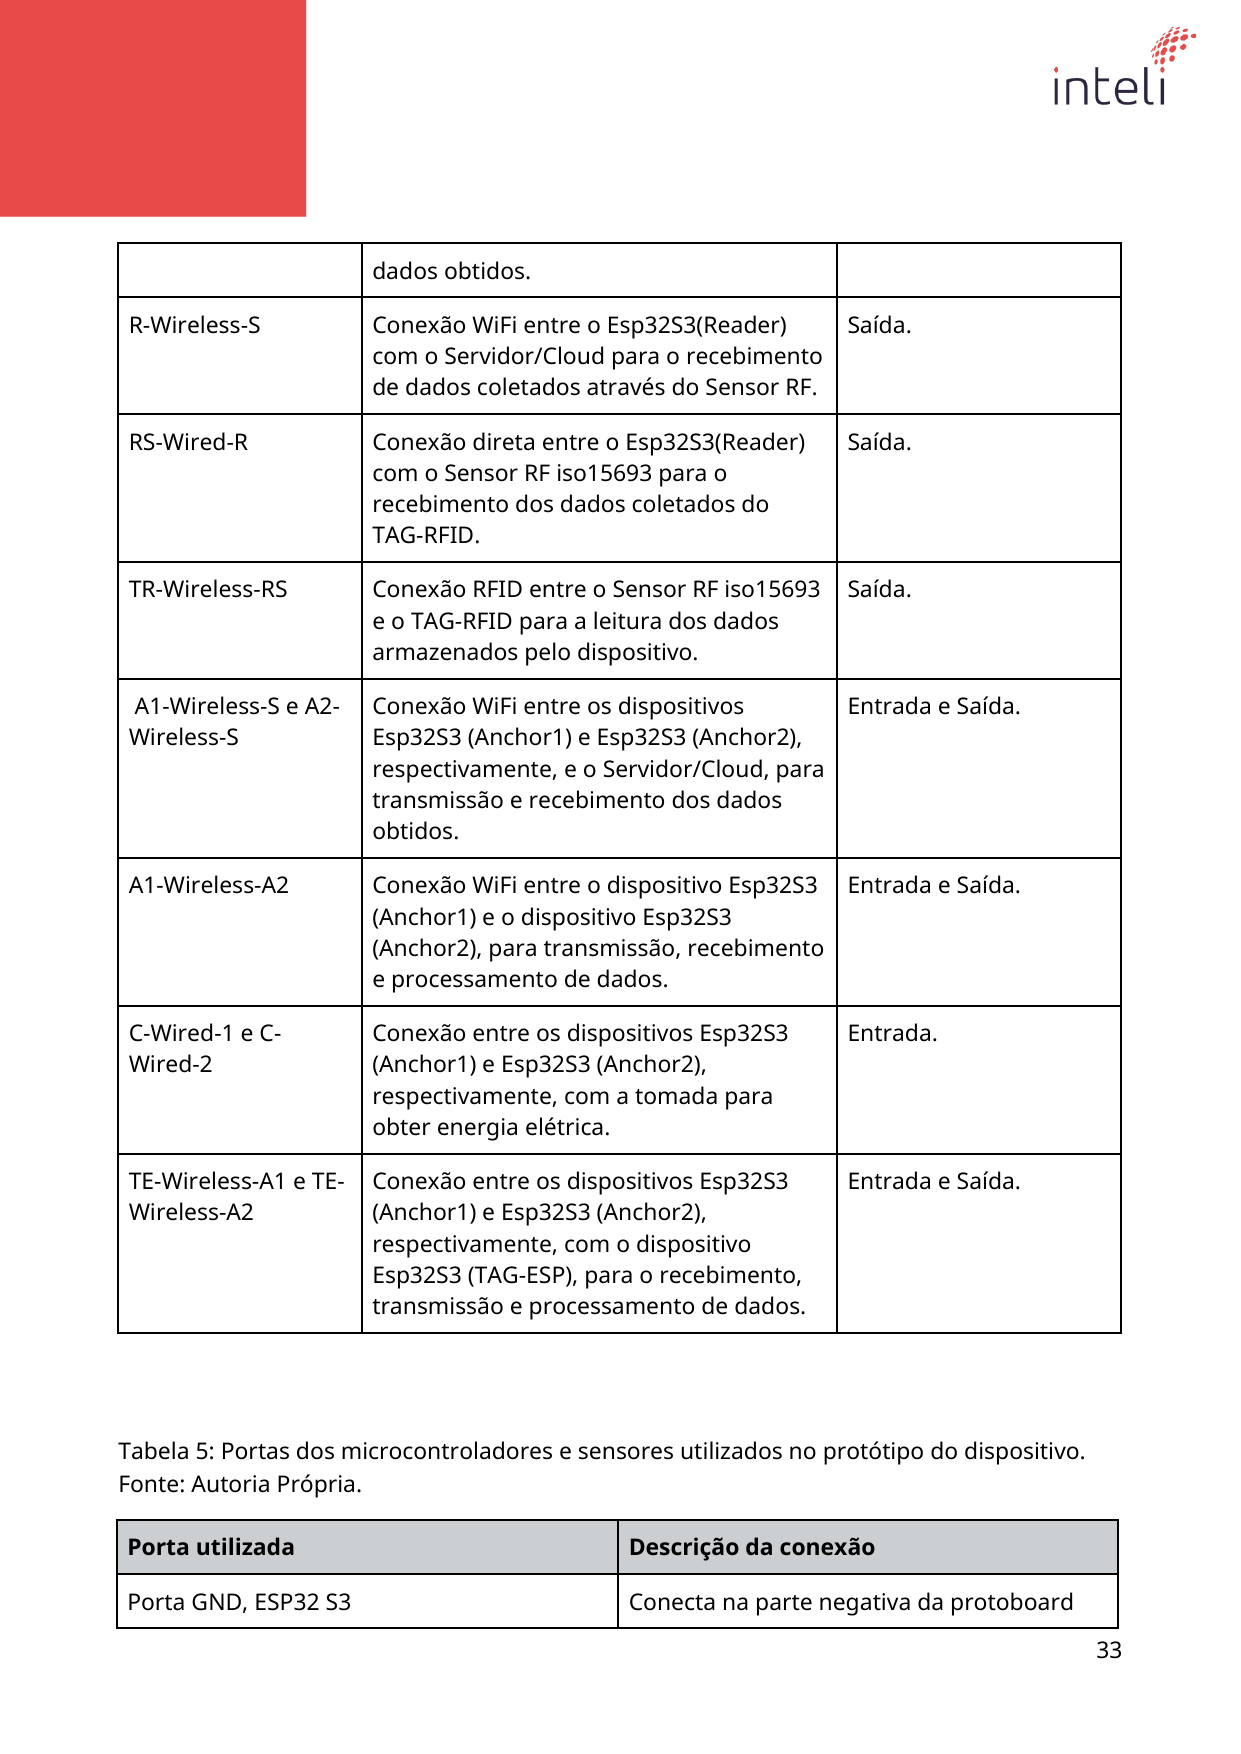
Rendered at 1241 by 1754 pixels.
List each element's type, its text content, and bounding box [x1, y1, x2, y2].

table_cell A1-Wireless-A2 [119, 859, 361, 1004]
table_cell Conexão WiFi entre os dispositivos Esp32S3 (Anchor1) e Esp32S3 (Anchor2), respectivamente, e o Servidor/Cloud, para transmissão e recebimento dos dados obtidos. [363, 680, 836, 857]
text Tabela 5: Portas dos microcontroladores e sensores utilizados no protótipo do dispositivo. Fonte: Autoria Própria. [118, 1434, 1122, 1499]
table_cell TE-Wireless-A1 e TE-Wireless-A2 [119, 1155, 361, 1332]
table_cell A1-Wireless-S e A2-Wireless-S [119, 680, 361, 857]
table_cell Conexão WiFi entre o Esp32S3(Reader) com o Servidor/Cloud para o recebimento de dados coletados através do Sensor RF. [363, 298, 836, 413]
table_cell Conexão WiFi entre o dispositivo Esp32S3 (Anchor1) e o dispositivo Esp32S3 (Anchor2), para transmissão, recebimento e processamento de dados. [363, 859, 836, 1004]
table_cell [838, 244, 1120, 296]
table_cell RS-Wired-R [119, 415, 361, 561]
table_cell Entrada e Saída. [838, 859, 1120, 1004]
table_cell R-Wireless-S [119, 298, 361, 413]
table_cell Saída. [838, 563, 1120, 677]
table_header Descrição da conexão [619, 1521, 1117, 1573]
picture [0, 0, 307, 217]
table_cell [119, 244, 361, 296]
table_cell Conexão entre os dispositivos Esp32S3 (Anchor1) e Esp32S3 (Anchor2), respectivamente, com o dispositivo Esp32S3 (TAG-ESP), para o recebimento, transmissão e processamento de dados. [363, 1155, 836, 1332]
picture [1054, 27, 1197, 105]
table_header Porta utilizada [118, 1521, 617, 1573]
table_cell Conecta na parte negativa da protoboard [619, 1575, 1117, 1627]
table_cell Saída. [838, 298, 1120, 413]
table_cell Conexão direta entre o Esp32S3(Reader) com o Sensor RF iso15693 para o recebimento dos dados coletados do TAG-RFID. [363, 415, 836, 561]
table_cell Entrada. [838, 1007, 1120, 1152]
table_cell Conexão entre os dispositivos Esp32S3 (Anchor1) e Esp32S3 (Anchor2), respectivamente, com a tomada para obter energia elétrica. [363, 1007, 836, 1152]
table_cell Entrada e Saída. [838, 1155, 1120, 1332]
table_cell Conexão RFID entre o Sensor RF iso15693 e o TAG-RFID para a leitura dos dados armazenados pelo dispositivo. [363, 563, 836, 677]
table_cell Saída. [838, 415, 1120, 561]
table_cell Porta GND, ESP32 S3 [118, 1575, 617, 1627]
table_cell dados obtidos. [363, 244, 836, 296]
table_cell TR-Wireless-RS [119, 563, 361, 677]
table_cell C-Wired-1 e C-Wired-2 [119, 1007, 361, 1152]
table_cell Entrada e Saída. [838, 680, 1120, 857]
